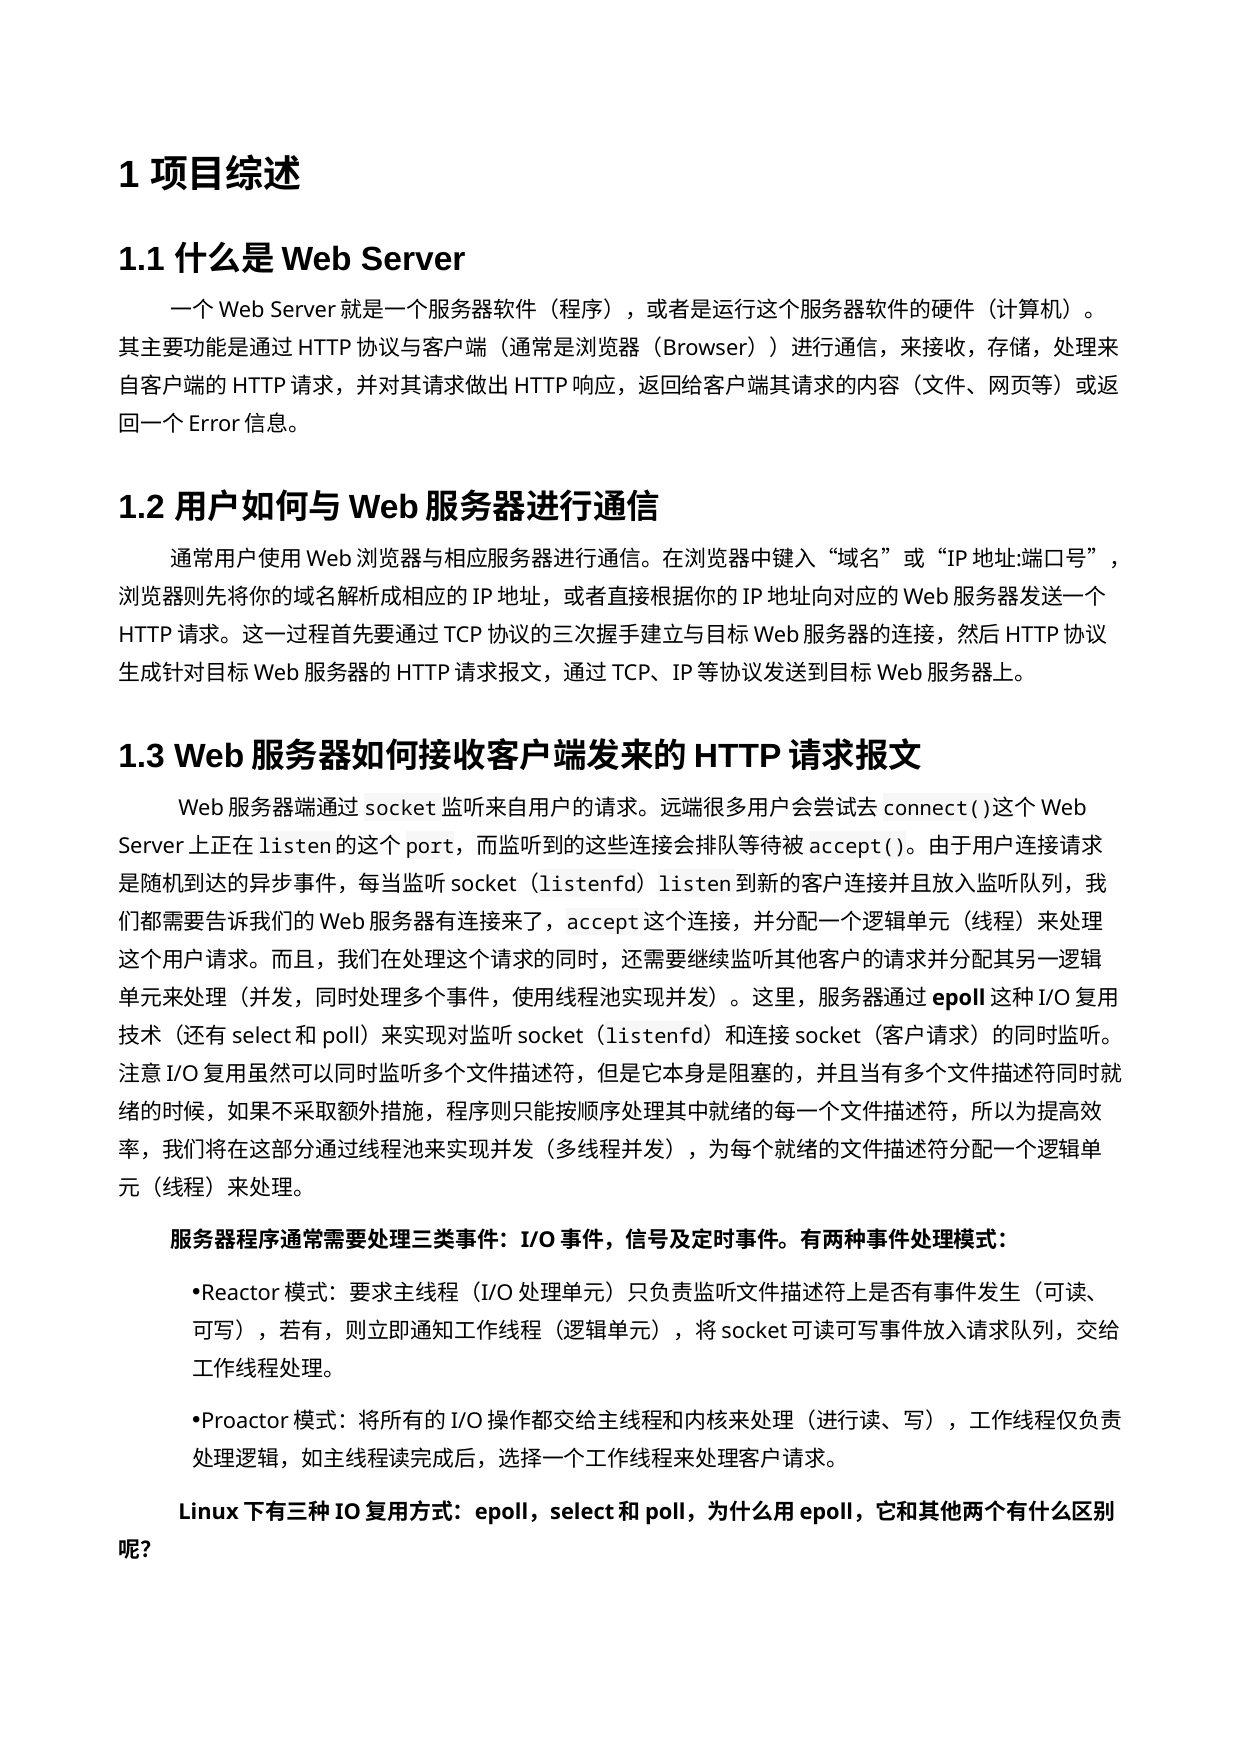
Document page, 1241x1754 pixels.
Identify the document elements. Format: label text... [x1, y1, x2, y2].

subtitle 1.3 Web服务器如何接收客户端发来的HTTP请求报文 [118, 729, 1122, 777]
subtitle 1.1 什么是Web Server [118, 231, 1122, 280]
text 服务器程序通常需要处理三类事件：I/O事件，信号及定时事件。有两种事件处理模式： [118, 1222, 1122, 1254]
subtitle 1 项目综述 [118, 143, 1122, 198]
list Reactor模式：要求主线程（I/O处理单元）只负责监听文件描述符上是否有事件发生（可读、可写），若有，则立即通知工作线程（逻辑单元），将socket可读可写事件放入请求队列，交给工作线程处理。 [118, 1275, 1122, 1382]
subtitle 1.2 用户如何与Web服务器进行通信 [118, 480, 1122, 528]
text Web服务器端通过socket监听来自用户的请求。远端很多用户会尝试去connect()这个Web Server上正在listen的这个port，而监听到的这些连接会排队等待被accept()。由于用户连接请求是随机到达的异步事件，每当监听socket（listenfd）listen到新的客户连接并且放入监听队列，我们都需要告诉我们的Web服务器有连接来了，accept这个连接，并分配一个逻辑单元（线程）来处理这个用户请求。而且，我们在处理这个请求的同时，还需要继续监听其他客户的请求并分配其另一逻辑单元来处理（并发，同时处理多个事件，使用线程池实现并发）。这里，服务器通过epoll这种I/O复用技术（还有select和poll）来实现对监听socket（listenfd）和连接socket（客户请求）的同时监听。注意I/O复用虽然可以同时监听多个文件描述符，但是它本身是阻塞的，并且当有多个文件描述符同时就绪的时候，如果不采取额外措施，程序则只能按顺序处理其中就绪的每一个文件描述符，所以为提高效率，我们将在这部分通过线程池来实现并发（多线程并发），为每个就绪的文件描述符分配一个逻辑单元（线程）来处理。 [118, 790, 1122, 1201]
list Proactor模式：将所有的I/O操作都交给主线程和内核来处理（进行读、写），工作线程仅负责处理逻辑，如主线程读完成后，选择一个工作线程来处理客户请求。 [118, 1403, 1122, 1473]
text 一个Web Server就是一个服务器软件（程序），或者是运行这个服务器软件的硬件（计算机）。其主要功能是通过HTTP协议与客户端（通常是浏览器（Browser））进行通信，来接收，存储，处理来自客户端的HTTP请求，并对其请求做出HTTP响应，返回给客户端其请求的内容（文件、网页等）或返回一个Error信息。 [118, 292, 1122, 438]
text 通常用户使用Web浏览器与相应服务器进行通信。在浏览器中键入“域名”或“IP地址:端口号”，浏览器则先将你的域名解析成相应的IP地址，或者直接根据你的IP地址向对应的Web服务器发送一个HTTP请求。这一过程首先要通过TCP协议的三次握手建立与目标Web服务器的连接，然后HTTP协议生成针对目标Web服务器的HTTP请求报文，通过TCP、IP等协议发送到目标Web服务器上。 [118, 541, 1122, 687]
text Linux下有三种IO复用方式：epoll，select和poll，为什么用epoll，它和其他两个有什么区别呢？ [118, 1494, 1122, 1563]
